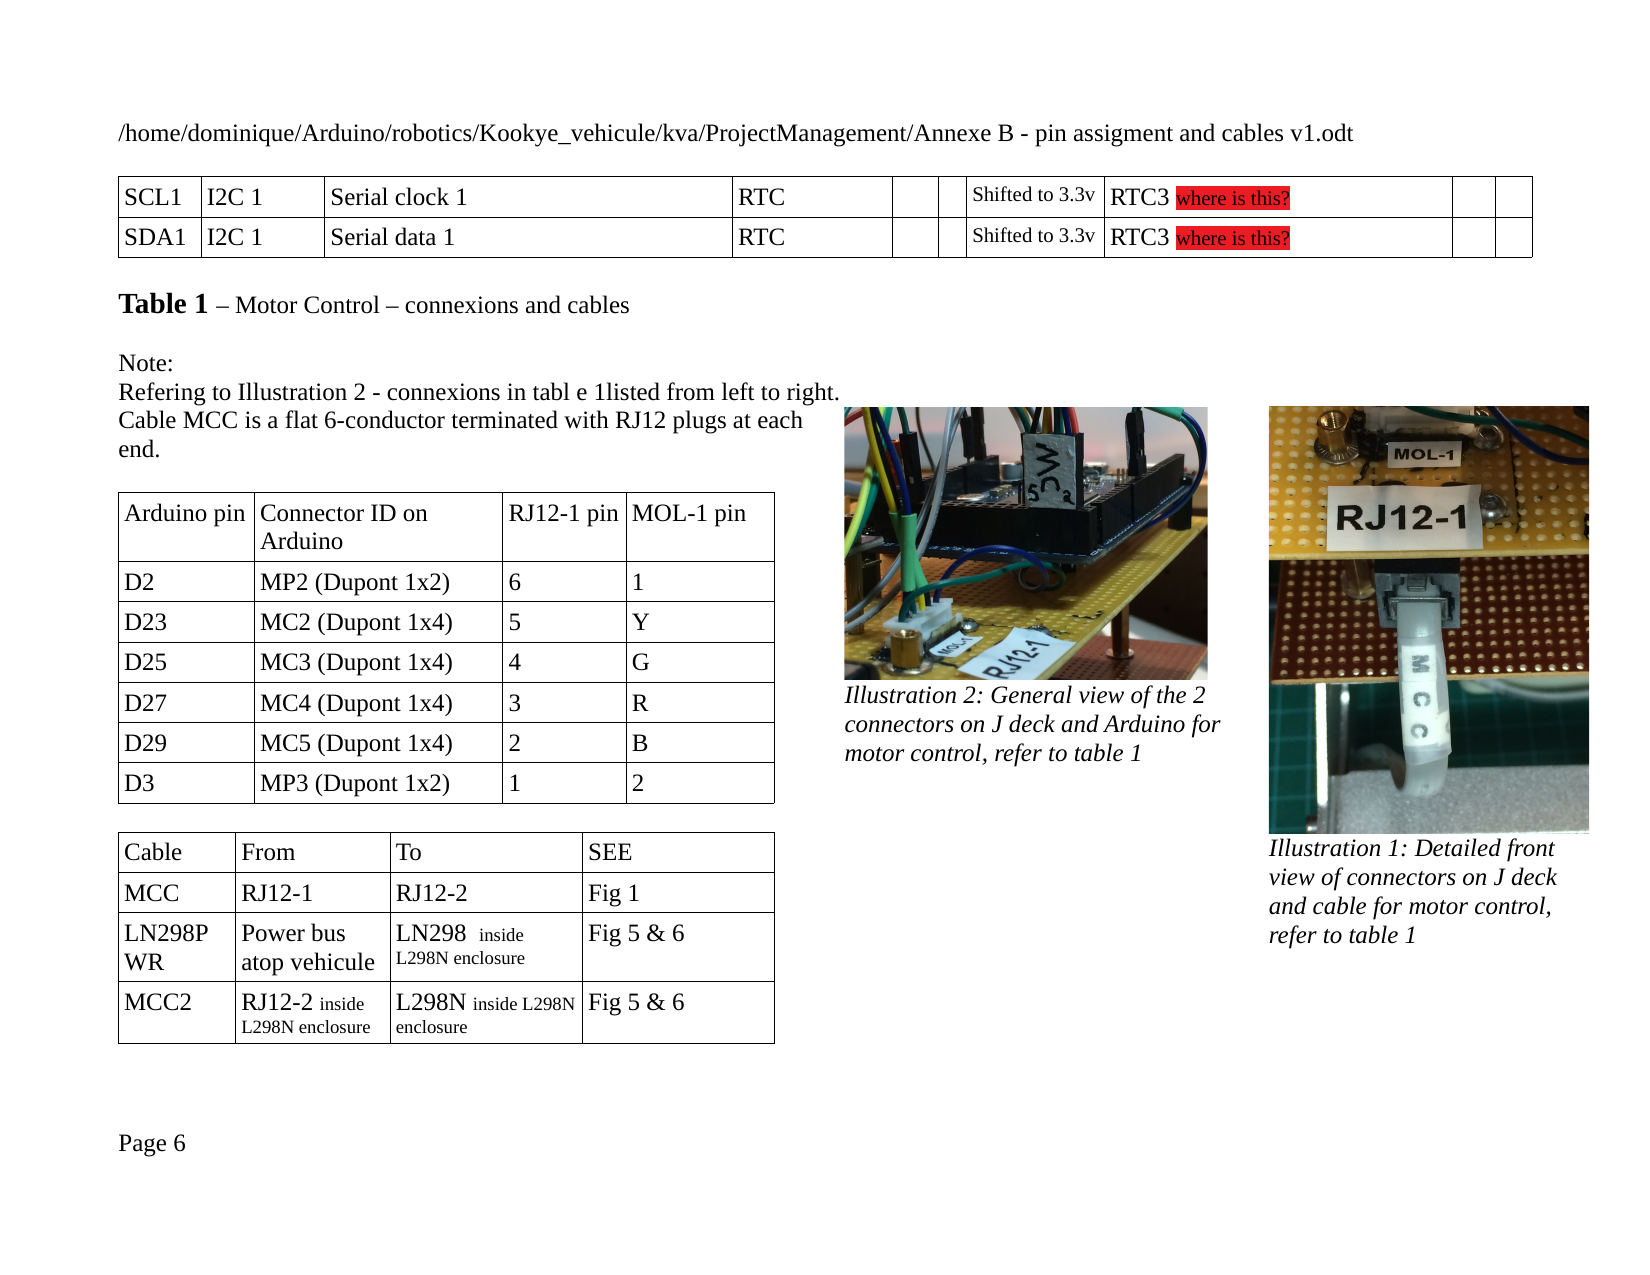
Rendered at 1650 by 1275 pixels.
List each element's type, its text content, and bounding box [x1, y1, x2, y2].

table_cell 1 [627, 562, 774, 601]
table_cell MC4 (Dupont 1x4) [255, 683, 502, 722]
table_header MOL-1 pin [627, 493, 774, 561]
table_cell 6 [503, 562, 626, 601]
table_cell Fig 1 [583, 873, 774, 912]
table_cell B [627, 723, 774, 762]
text Note: [118, 348, 1532, 377]
table_cell 5 [503, 602, 626, 642]
table_cell [1453, 177, 1495, 217]
table_cell Shifted to 3.3v [967, 177, 1104, 217]
table_cell [1496, 218, 1532, 257]
table_cell MC5 (Dupont 1x4) [255, 723, 502, 762]
text Illustration 2: General view of the 2 connectors on J deck and Arduino for motor control, refer to table 1 [844, 408, 1267, 766]
table_cell Serial clock 1 [325, 177, 732, 217]
table_cell D25 [119, 643, 254, 682]
picture [1268, 406, 1590, 834]
table_cell I2C 1 [202, 218, 324, 257]
table_cell [939, 218, 966, 257]
table_cell MCC [119, 873, 235, 912]
table_cell SCL1 [119, 177, 201, 217]
table_cell MP2 (Dupont 1x2) [255, 562, 502, 601]
table_cell D2 [119, 562, 254, 601]
table_cell L298N inside L298N enclosure [391, 982, 582, 1043]
table_cell D23 [119, 602, 254, 642]
text Refering to Illustration 2 - connexions in tabl e 1listed from left to right. Cable MCC is a flat 6-conductor terminated with RJ12 plugs at each end. [118, 377, 1589, 463]
table_header SEE [583, 833, 774, 872]
table_cell RTC3 where is this? [1105, 218, 1452, 257]
table_cell R [627, 683, 774, 722]
table_cell RTC [733, 177, 892, 217]
table_cell [893, 177, 938, 217]
table_cell SDA1 [119, 218, 201, 257]
table_cell G [627, 643, 774, 682]
table_cell LN298PWR [119, 913, 235, 981]
picture [844, 407, 1208, 680]
table_header Cable [119, 833, 235, 872]
table_cell D27 [119, 683, 254, 722]
table_cell Fig 5 & 6 [583, 913, 774, 981]
table_header RJ12-1 pin [503, 493, 626, 561]
table_cell 1 [503, 763, 626, 803]
table_cell RJ12-2 [391, 873, 582, 912]
table_cell Y [627, 602, 774, 642]
table_cell MP3 (Dupont 1x2) [255, 763, 502, 803]
table_cell [939, 177, 966, 217]
text Table 1 – Motor Control – connexions and cables [118, 286, 1532, 319]
table_cell [1453, 218, 1495, 257]
table_cell RTC3 where is this? [1105, 177, 1452, 217]
table_cell [1496, 177, 1532, 217]
table_header From [236, 833, 390, 872]
text Illustration 1: Detailed front view of connectors on J deck and cable for motor control, refer to table 1 [1269, 834, 1589, 948]
table_cell MC3 (Dupont 1x4) [255, 643, 502, 682]
table_cell LN298 inside L298N enclosure [391, 913, 582, 981]
table_cell 2 [627, 763, 774, 803]
table_cell RJ12-1 [236, 873, 390, 912]
table_cell MCC2 [119, 982, 235, 1043]
table_header Arduino pin [119, 493, 254, 561]
table_cell RJ12-2 inside L298N enclosure [236, 982, 390, 1043]
table_cell I2C 1 [202, 177, 324, 217]
table_header To [391, 833, 582, 872]
table_cell Fig 5 & 6 [583, 982, 774, 1043]
table_cell [893, 218, 938, 257]
table_cell Shifted to 3.3v [967, 218, 1104, 257]
table_cell RTC [733, 218, 892, 257]
table_cell 4 [503, 643, 626, 682]
table_cell Power bus atop vehicule [236, 913, 390, 981]
table_cell D29 [119, 723, 254, 762]
table_cell D3 [119, 763, 254, 803]
table_cell 3 [503, 683, 626, 722]
table_cell 2 [503, 723, 626, 762]
table_cell Serial data 1 [325, 218, 732, 257]
table_cell MC2 (Dupont 1x4) [255, 602, 502, 642]
table_header Connector ID on Arduino [255, 493, 502, 561]
